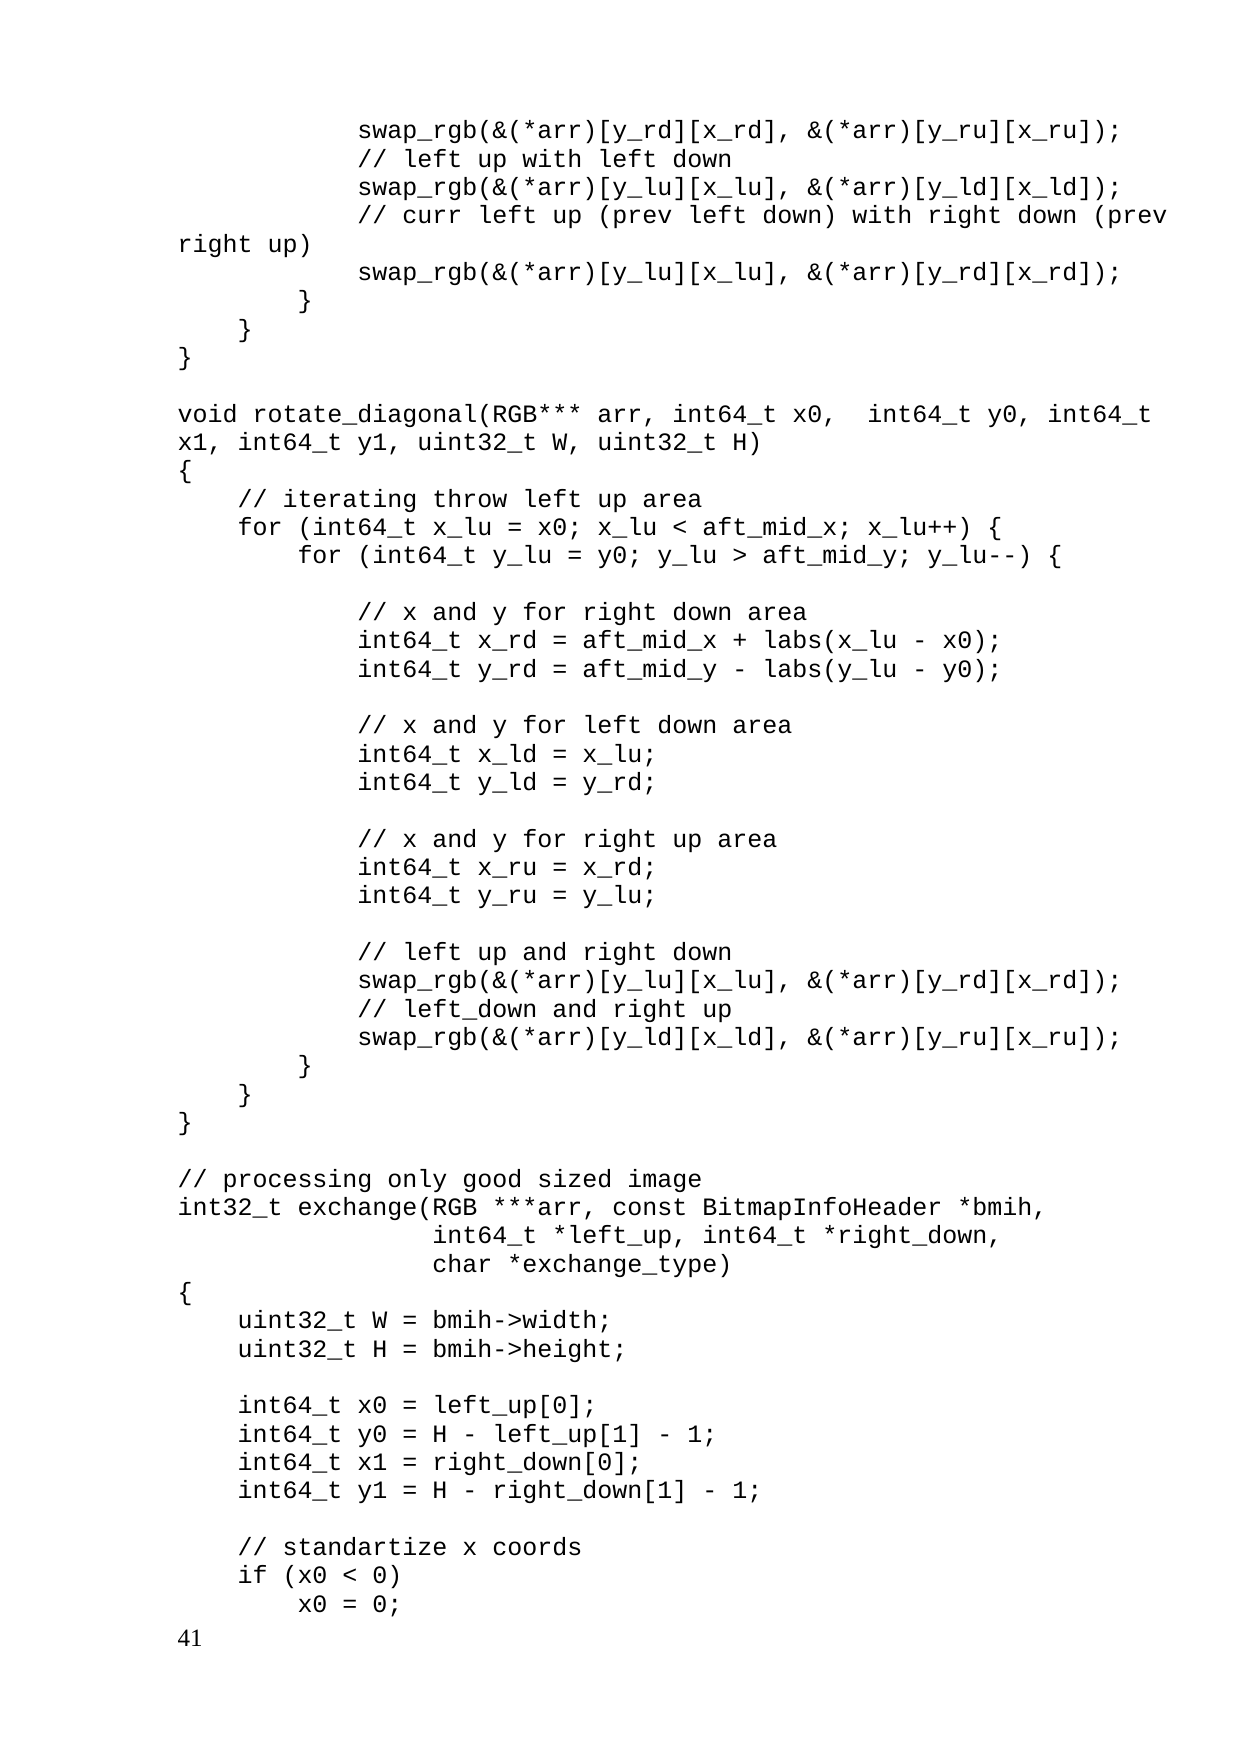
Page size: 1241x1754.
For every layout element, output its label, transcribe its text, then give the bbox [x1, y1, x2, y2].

text uint32_t H = bmih->height; [177, 1336, 1181, 1365]
text // curr left up (prev left down) with right down (prev right up) [177, 203, 1181, 260]
text int32_t exchange(RGB ***arr, const BitmapInfoHeader *bmih, [177, 1195, 1181, 1223]
text } [177, 288, 1181, 316]
text } [177, 1110, 1181, 1138]
text int64_t x0 = left_up[0]; [177, 1393, 1181, 1421]
text for (int64_t y_lu = y0; y_lu > aft_mid_y; y_lu--) { [177, 543, 1181, 571]
text int64_t x_ld = x_lu; [177, 741, 1181, 770]
text // standartize x coords [177, 1535, 1181, 1563]
text // left_down and right up [177, 996, 1181, 1025]
text int64_t x1 = right_down[0]; [177, 1450, 1181, 1478]
text } [177, 1081, 1181, 1110]
text int64_t y0 = H - left_up[1] - 1; [177, 1421, 1181, 1450]
text } [177, 1053, 1181, 1081]
text // x and y for left down area [177, 713, 1181, 741]
text int64_t x_ru = x_rd; [177, 855, 1181, 883]
text // x and y for right down area [177, 600, 1181, 628]
text int64_t y_rd = aft_mid_y - labs(y_lu - y0); [177, 656, 1181, 685]
text // x and y for right up area [177, 826, 1181, 855]
text int64_t x_rd = aft_mid_x + labs(x_lu - x0); [177, 628, 1181, 656]
text swap_rgb(&(*arr)[y_lu][x_lu], &(*arr)[y_rd][x_rd]); [177, 968, 1181, 996]
text int64_t y1 = H - right_down[1] - 1; [177, 1478, 1181, 1506]
text { [177, 1280, 1181, 1308]
text void rotate_diagonal(RGB*** arr, int64_t x0, int64_t y0, int64_t x1, int64_t y1, uint32_t W, uint32_t H) [177, 401, 1181, 458]
text swap_rgb(&(*arr)[y_lu][x_lu], &(*arr)[y_rd][x_rd]); [177, 260, 1181, 288]
text uint32_t W = bmih->width; [177, 1308, 1181, 1336]
text // iterating throw left up area [177, 486, 1181, 515]
text // processing only good sized image [177, 1166, 1181, 1195]
text { [177, 458, 1181, 486]
text swap_rgb(&(*arr)[y_rd][x_rd], &(*arr)[y_ru][x_ru]); [177, 118, 1181, 146]
text // left up and right down [177, 940, 1181, 968]
text if (x0 < 0) [177, 1563, 1181, 1591]
text for (int64_t x_lu = x0; x_lu < aft_mid_x; x_lu++) { [177, 515, 1181, 543]
text int64_t y_ru = y_lu; [177, 883, 1181, 911]
text swap_rgb(&(*arr)[y_ld][x_ld], &(*arr)[y_ru][x_ru]); [177, 1025, 1181, 1053]
text x0 = 0; [177, 1591, 1181, 1620]
text // left up with left down [177, 146, 1181, 175]
text int64_t *left_up, int64_t *right_down, [177, 1223, 1181, 1251]
text } [177, 345, 1181, 373]
text int64_t y_ld = y_rd; [177, 770, 1181, 798]
text char *exchange_type) [177, 1251, 1181, 1280]
text } [177, 316, 1181, 345]
text swap_rgb(&(*arr)[y_lu][x_lu], &(*arr)[y_ld][x_ld]); [177, 175, 1181, 203]
